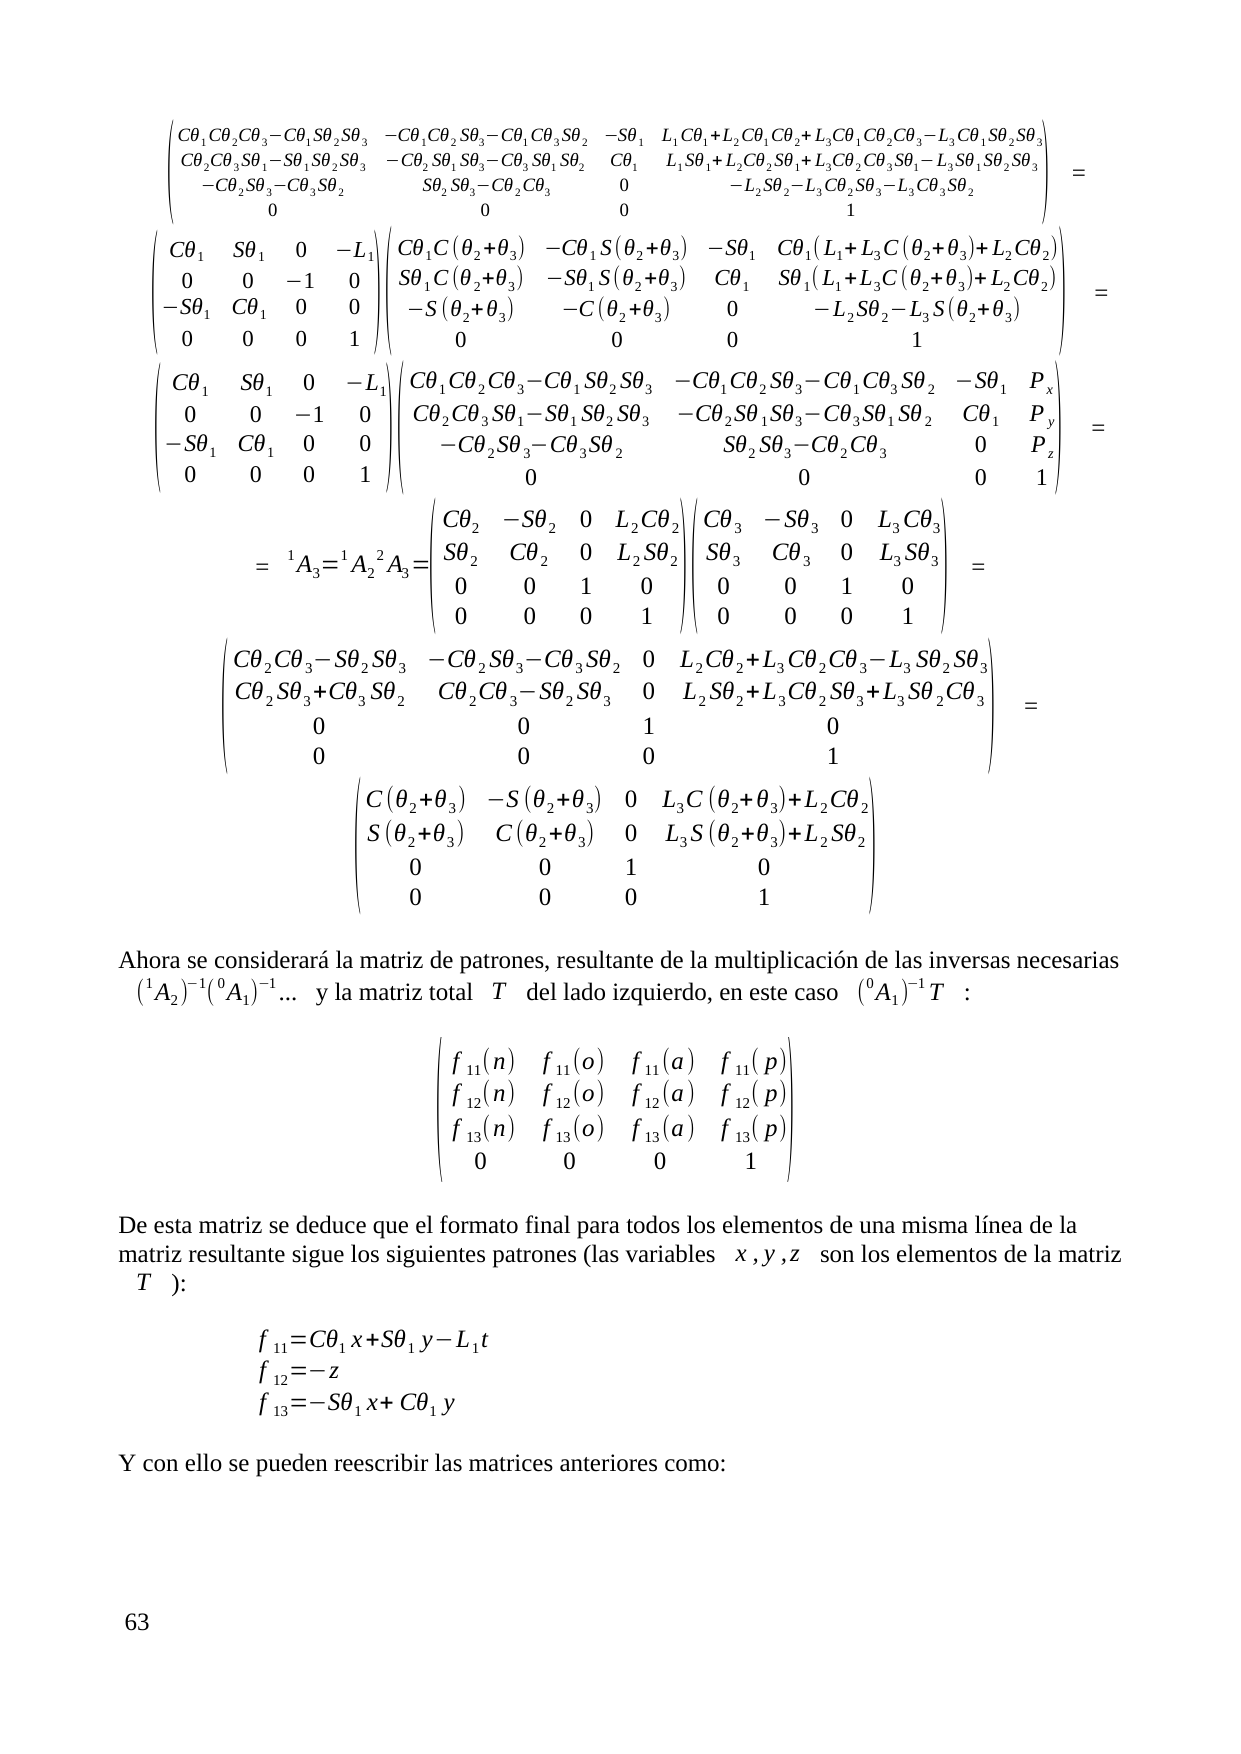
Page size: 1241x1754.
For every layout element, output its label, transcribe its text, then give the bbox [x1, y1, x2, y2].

text Y con ello se pueden reescribir las matrices anteriores como: [118, 1448, 1122, 1477]
text = [118, 636, 1122, 776]
text = [118, 359, 1122, 496]
text De esta matriz se deduce que el formato final para todos los elementos de una misma línea de la matriz resultante sigue los siguientes patrones (las variablesson los elementos de la matriz): [118, 1210, 1122, 1297]
text == [118, 496, 1122, 636]
text = [118, 226, 1122, 359]
text = [118, 118, 1122, 226]
text Ahora se considerará la matriz de patrones, resultante de la multiplicación de las inversas necesarias y la matriz totaldel lado izquierdo, en este caso: [118, 945, 1122, 1009]
